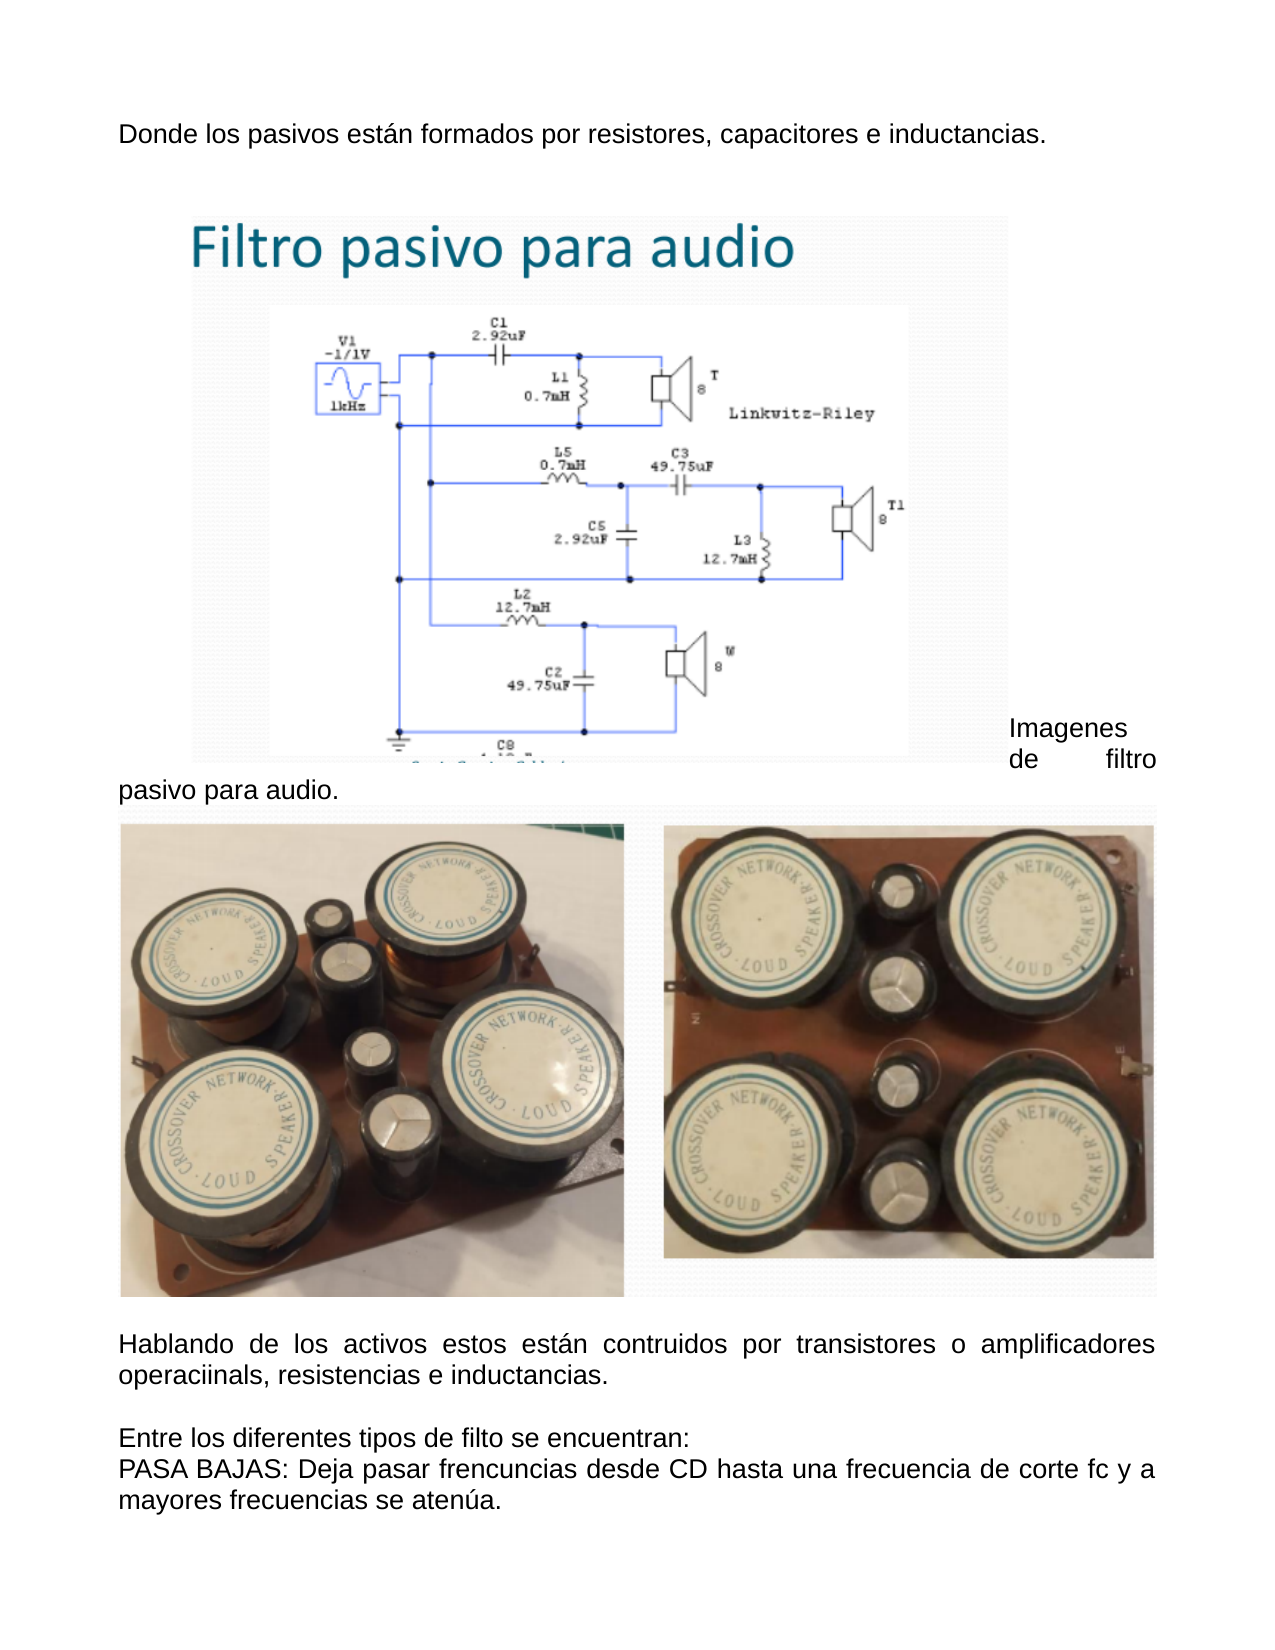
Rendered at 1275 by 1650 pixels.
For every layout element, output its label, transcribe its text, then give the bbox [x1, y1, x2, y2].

picture [191, 216, 1009, 763]
text Hablando de los activos estos están contruidos por transistores o amplificadores operaciinals, resistencias e inductancias. [118, 1328, 1157, 1391]
picture [118, 805, 1157, 1297]
text PASA BAJAS: Deja pasar frencuncias desde CD hasta una frecuencia de corte fc y a mayores frecuencias se atenúa. [118, 1453, 1157, 1516]
text Entre los diferentes tipos de filto se encuentran: [118, 1422, 1157, 1453]
text Imagenes de filtro pasivo para audio. [118, 712, 1157, 805]
text Donde los pasivos están formados por resistores, capacitores e inductancias. [118, 118, 1157, 149]
